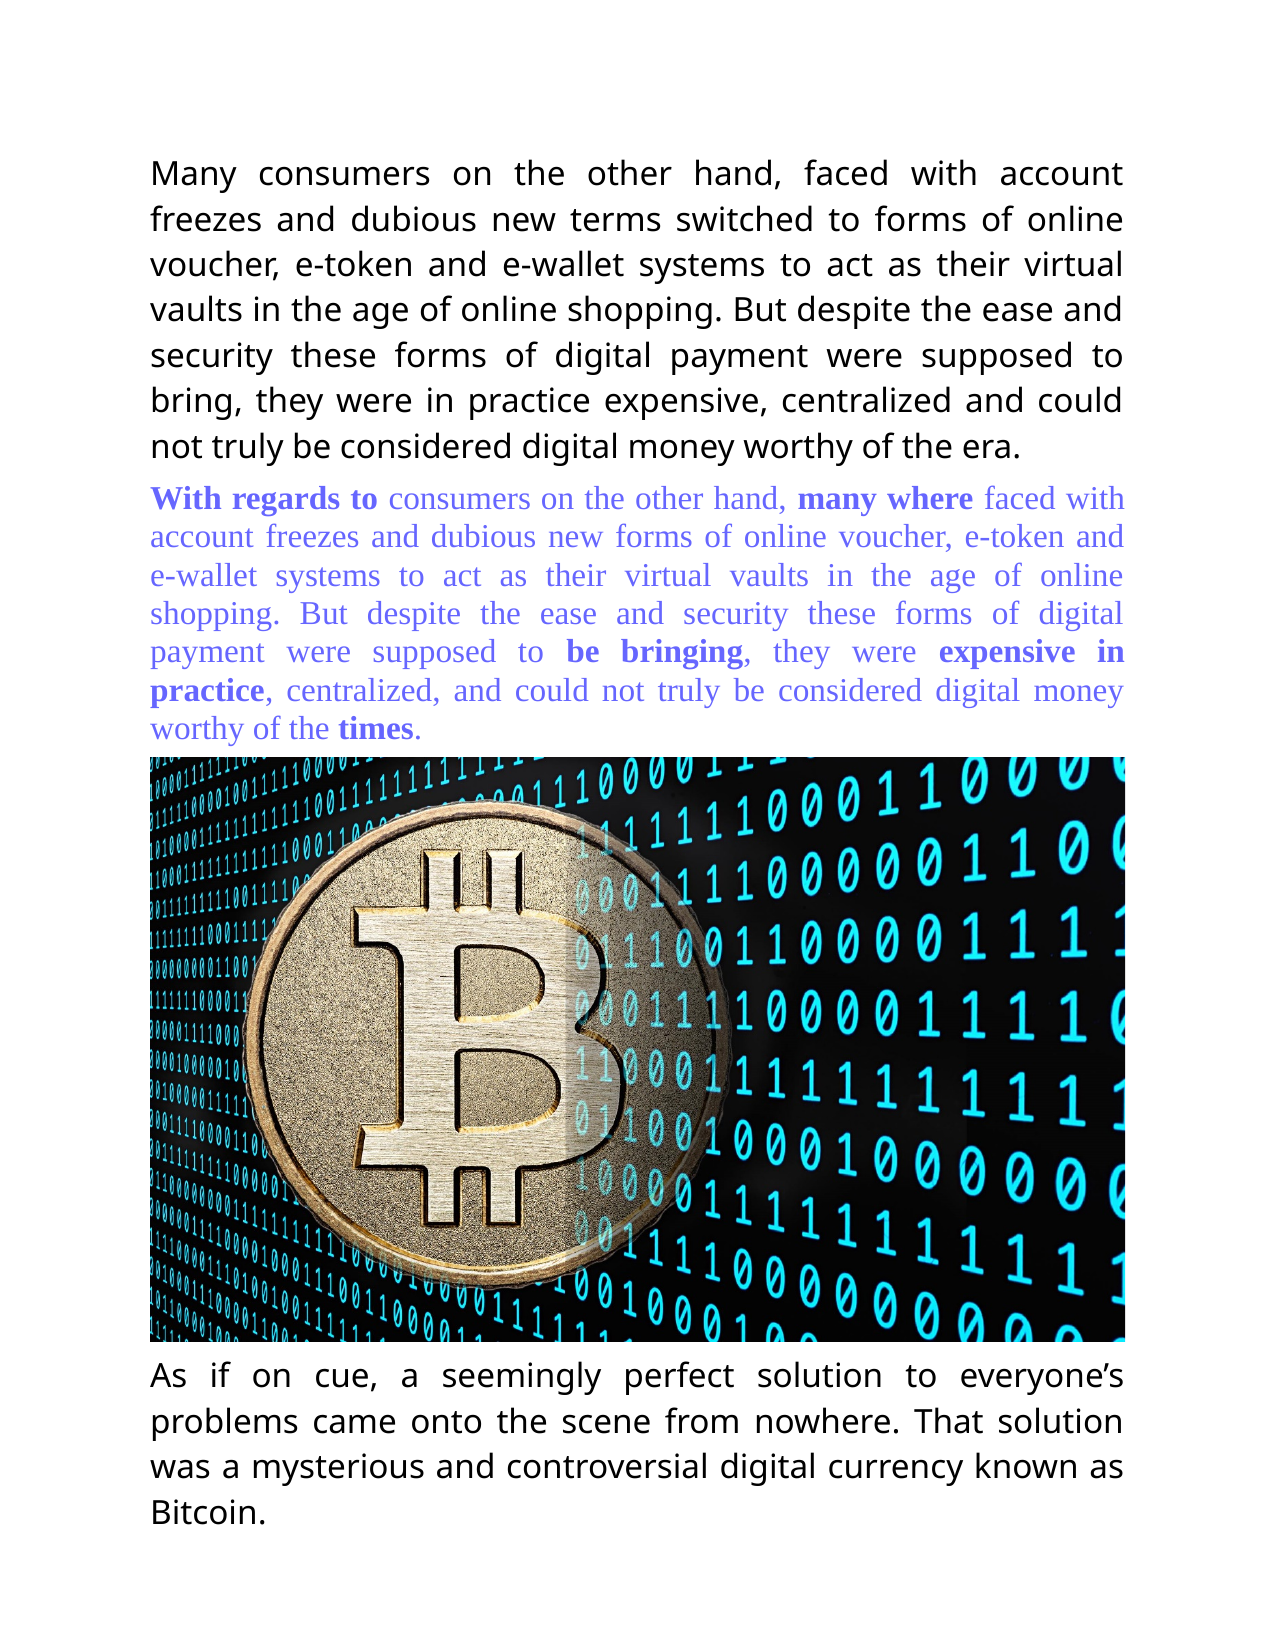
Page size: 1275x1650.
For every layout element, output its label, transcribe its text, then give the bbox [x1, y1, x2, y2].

picture [150, 757, 1125, 1342]
text With regards to consumers on the other hand, many where faced with account freezes and dubious new forms of online voucher, e-token and e-wallet systems to act as their virtual vaults in the age of online shopping. But despite the ease and security these forms of digital payment were supposed to be bringing, they were expensive in practice, centralized, and could not truly be considered digital money worthy of the times. [150, 478, 1125, 747]
text Many consumers on the other hand, faced with account freezes and dubious new terms switched to forms of online voucher, e-token and e-wallet systems to act as their virtual vaults in the age of online shopping. But despite the ease and security these forms of digital payment were supposed to bring, they were in practice expensive, centralized and could not truly be considered digital money worthy of the era. [150, 150, 1125, 468]
text As if on cue, a seemingly perfect solution to everyone’s problems came onto the scene from nowhere. That solution was a mysterious and controversial digital currency known as Bitcoin. [150, 1352, 1125, 1534]
